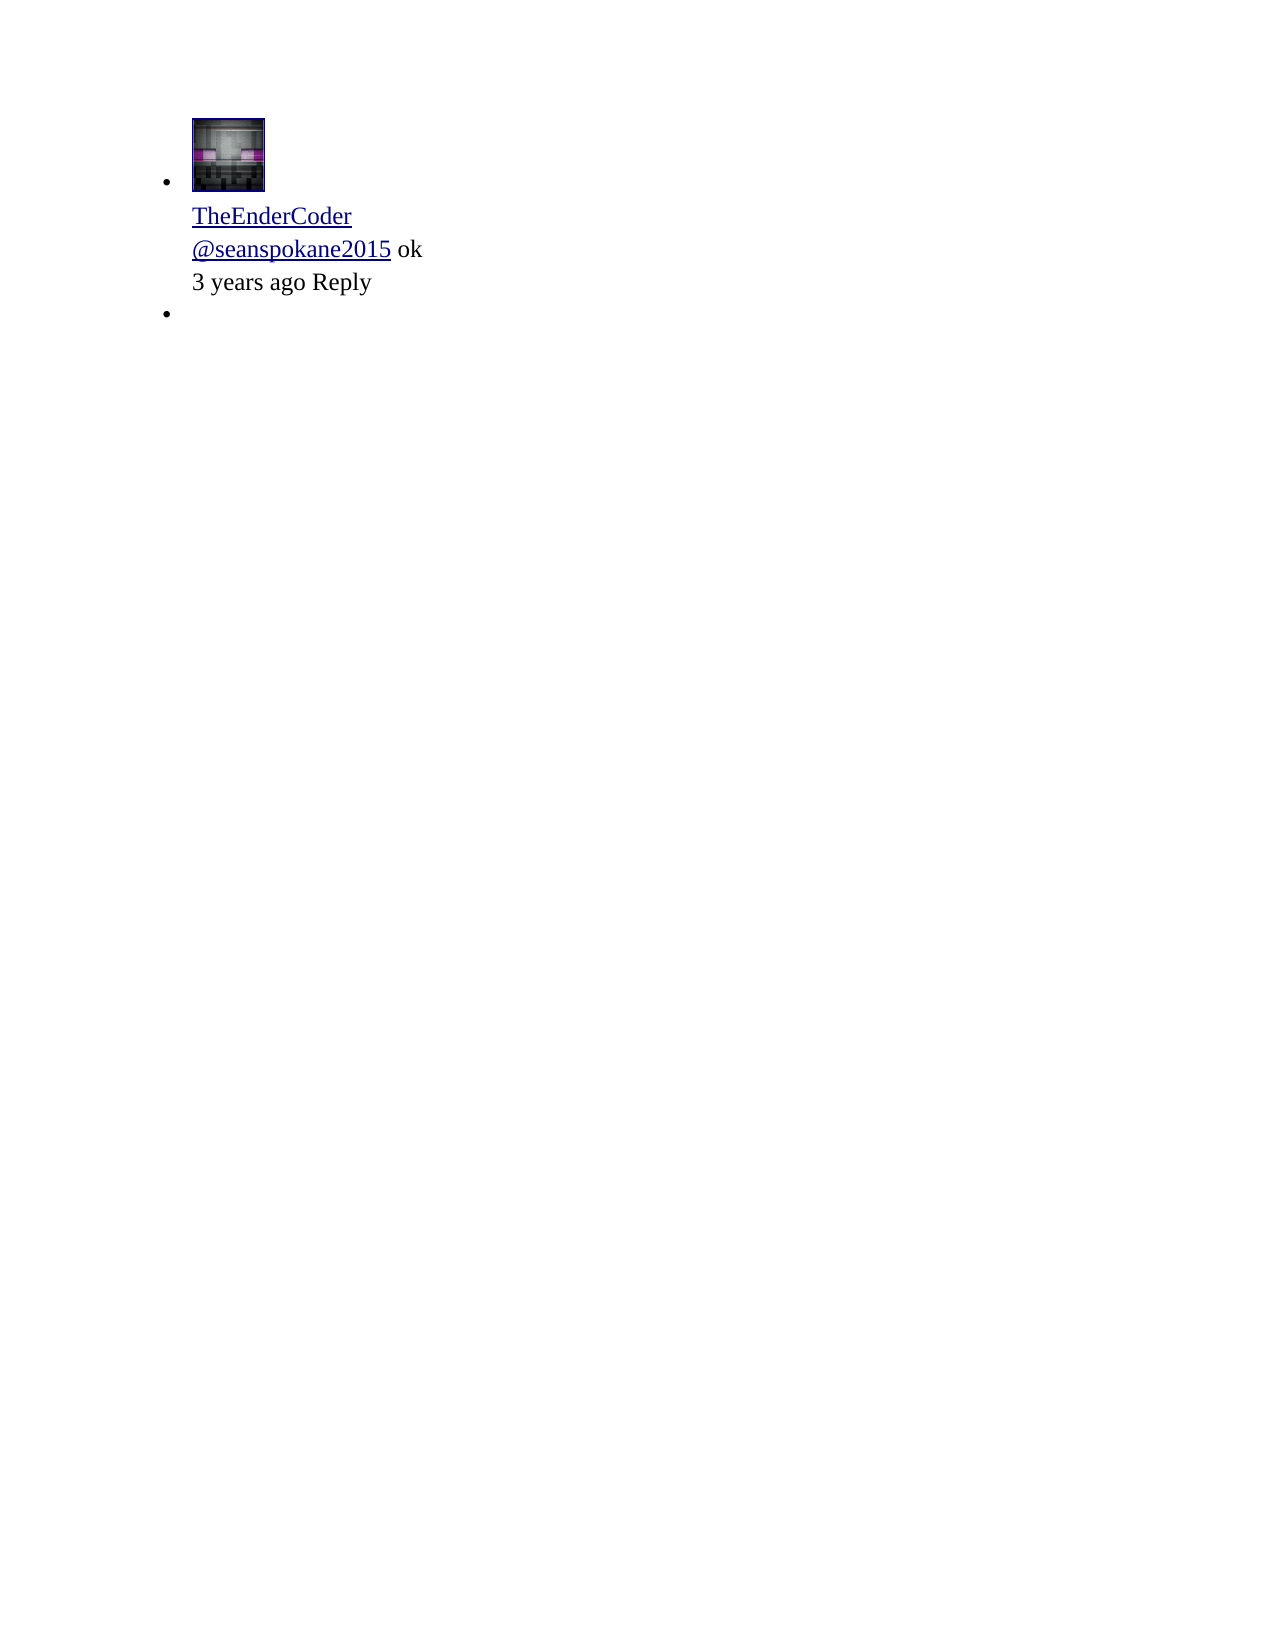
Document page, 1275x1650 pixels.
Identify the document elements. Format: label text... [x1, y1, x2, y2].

picture [193, 120, 264, 190]
list 3 years ago Reply [162, 267, 1157, 296]
list @seanspokane2015 ok [162, 234, 1157, 263]
list TheEnderCoder [162, 201, 1157, 230]
